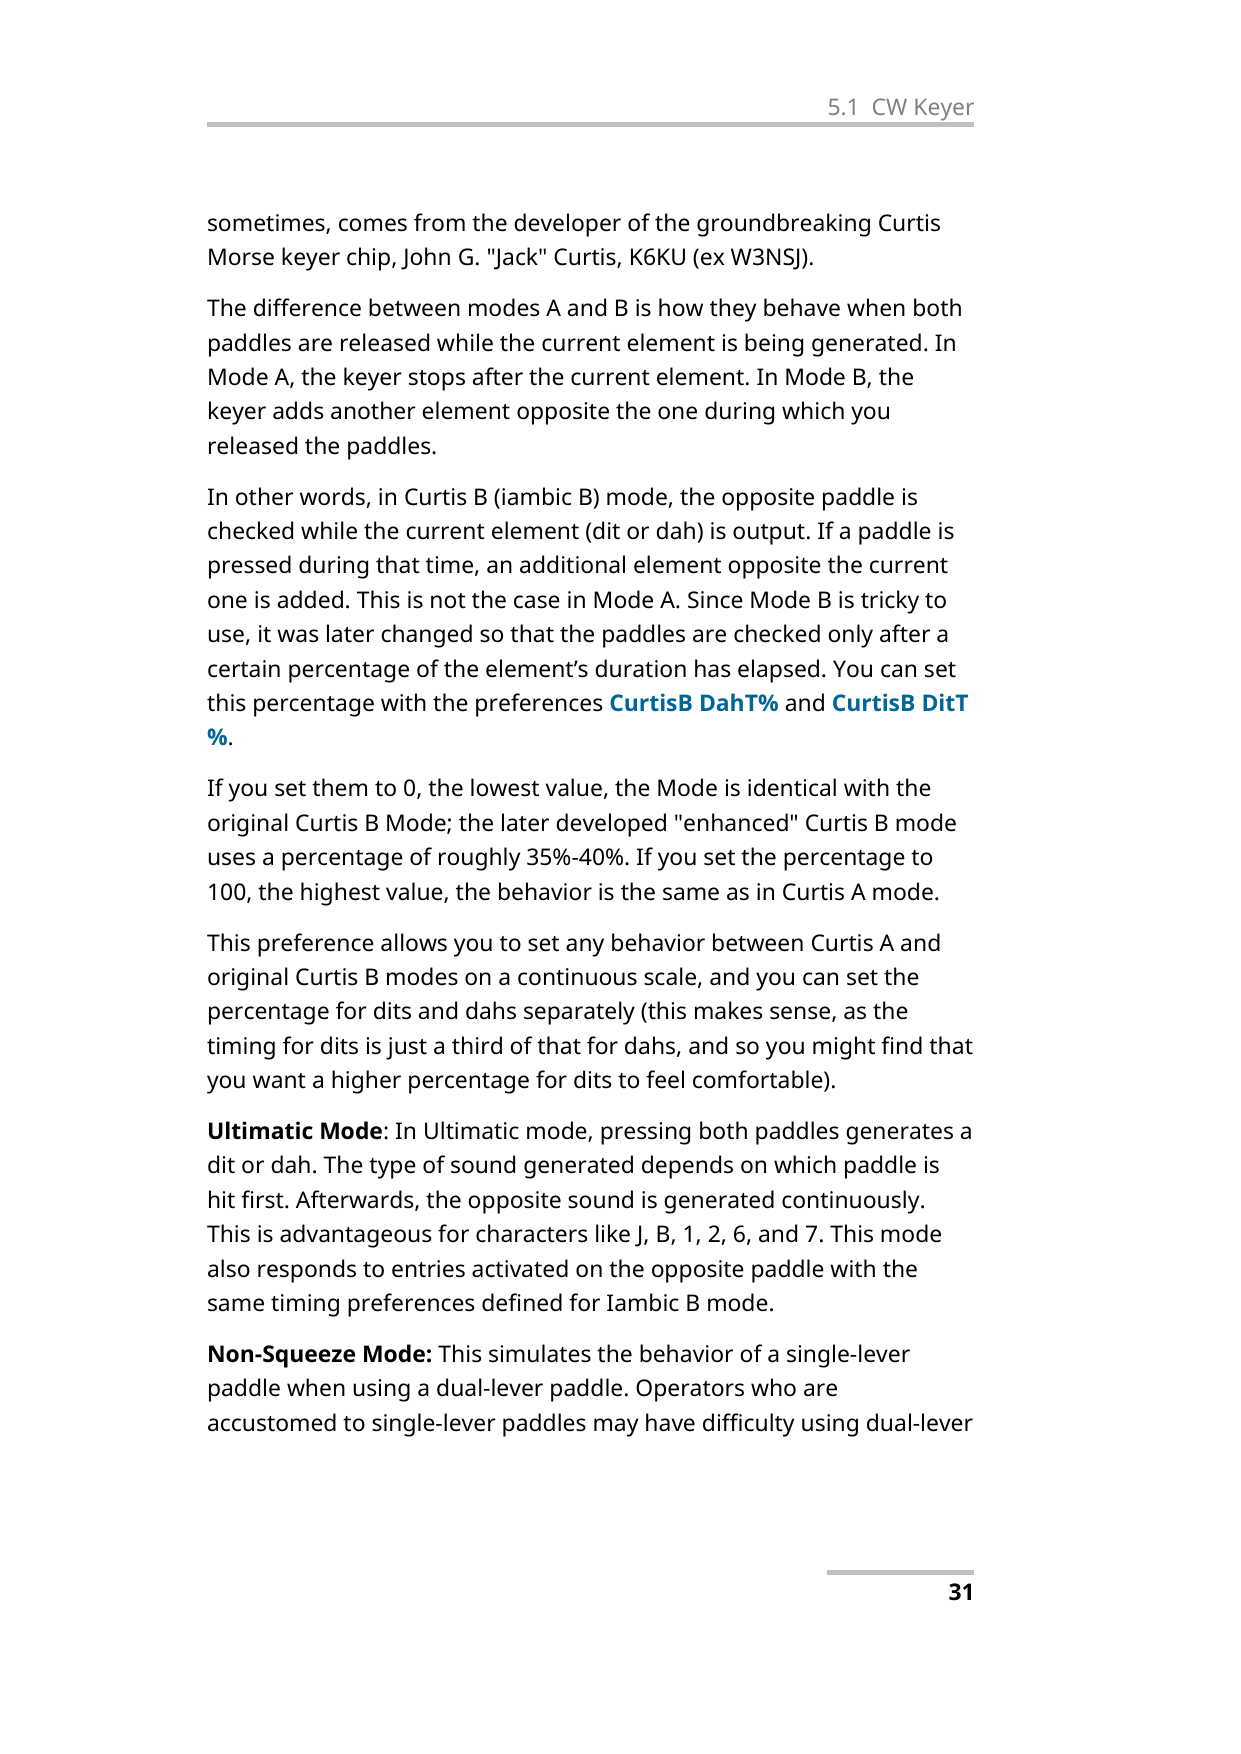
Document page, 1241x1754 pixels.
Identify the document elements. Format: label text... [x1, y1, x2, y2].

text Non-Squeeze Mode: This simulates the behavior of a single-lever paddle when using a dual-lever paddle. Operators who are accustomed to single-lever paddles may have difficulty using dual-lever [207, 1338, 974, 1438]
text This preference allows you to set any behavior between Curtis A and original Curtis B modes on a continuous scale, and you can set the percentage for dits and dahs separately (this makes sense, as the timing for dits is just a third of that for dahs, and so you might find that you want a higher percentage for dits to feel comfortable). [207, 927, 974, 1095]
text If you set them to 0, the lowest value, the Mode is identical with the original Curtis B Mode; the later developed "enhanced" Curtis B mode uses a percentage of roughly 35%-40%. If you set the percentage to 100, the highest value, the behavior is the same as in Curtis A mode. [207, 772, 974, 907]
text In other words, in Curtis B (iambic B) mode, the opposite paddle is checked while the current element (dit or dah) is output. If a paddle is pressed during that time, an additional element opposite the current one is added. This is not the case in Mode A. Since Mode B is tricky to use, it was later changed so that the paddles are checked only after a certain percentage of the element’s duration has elapsed. You can set this percentage with the preferences CurtisB DahT% and CurtisB DitT%. [207, 481, 974, 753]
text The difference between modes A and B is how they behave when both paddles are released while the current element is being generated. In Mode A, the keyer stops after the current element. In Mode B, the keyer adds another element opposite the one during which you released the paddles. [207, 292, 974, 461]
text Ultimatic Mode: In Ultimatic mode, pressing both paddles generates a dit or dah. The type of sound generated depends on which paddle is hit first. Afterwards, the opposite sound is generated continuously. This is advantageous for characters like J, B, 1, 2, 6, and 7. This mode also responds to entries activated on the opposite paddle with the same timing preferences defined for Iambic B mode. [207, 1115, 974, 1318]
text sometimes, comes from the developer of the groundbreaking Curtis Morse keyer chip, John G. "Jack" Curtis, K6KU (ex W3NSJ). [207, 207, 974, 272]
